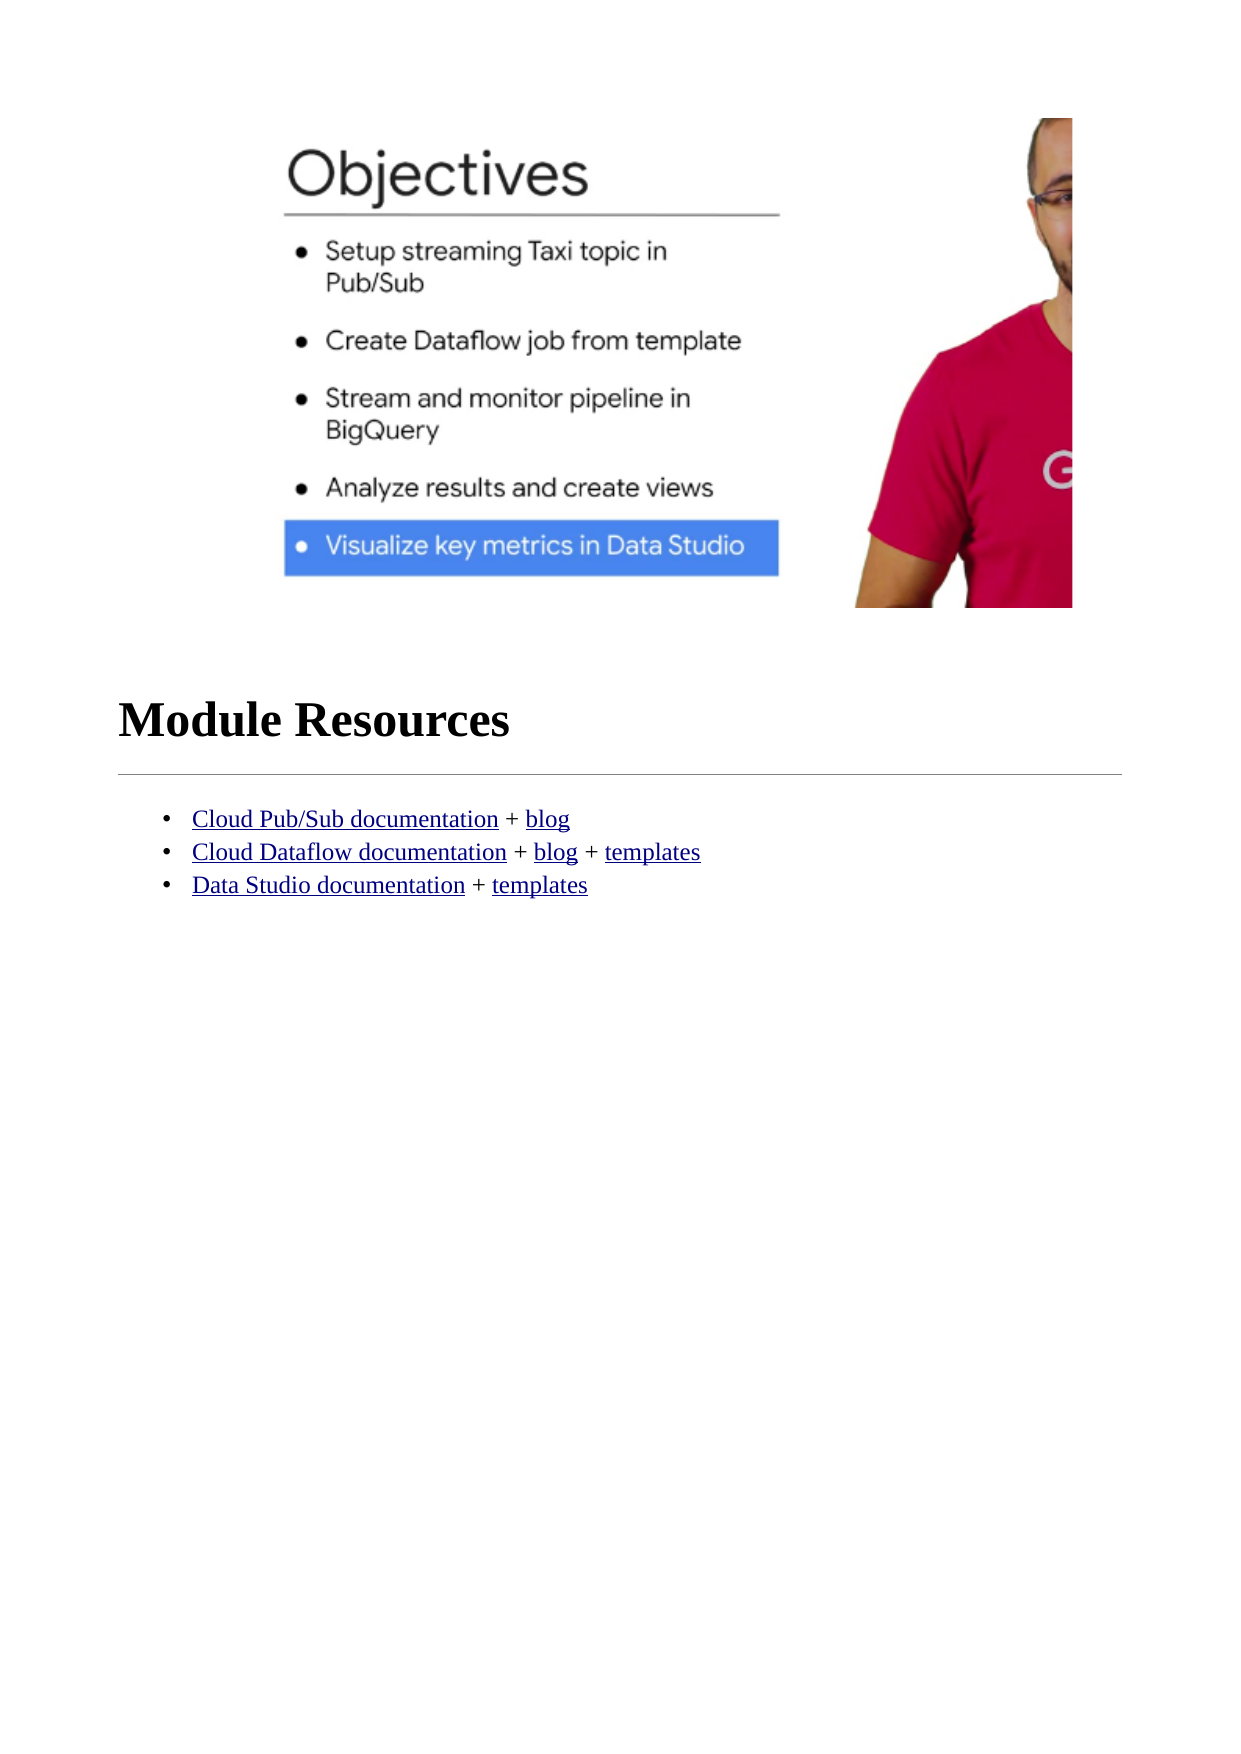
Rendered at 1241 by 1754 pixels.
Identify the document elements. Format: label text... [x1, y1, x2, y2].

list Data Studio documentation + templates [162, 870, 1122, 899]
subtitle Module Resources [118, 690, 1122, 747]
picture [167, 118, 1073, 608]
list Cloud Dataflow documentation + blog + templates [162, 837, 1122, 866]
list Cloud Pub/Sub documentation + blog [162, 804, 1122, 833]
